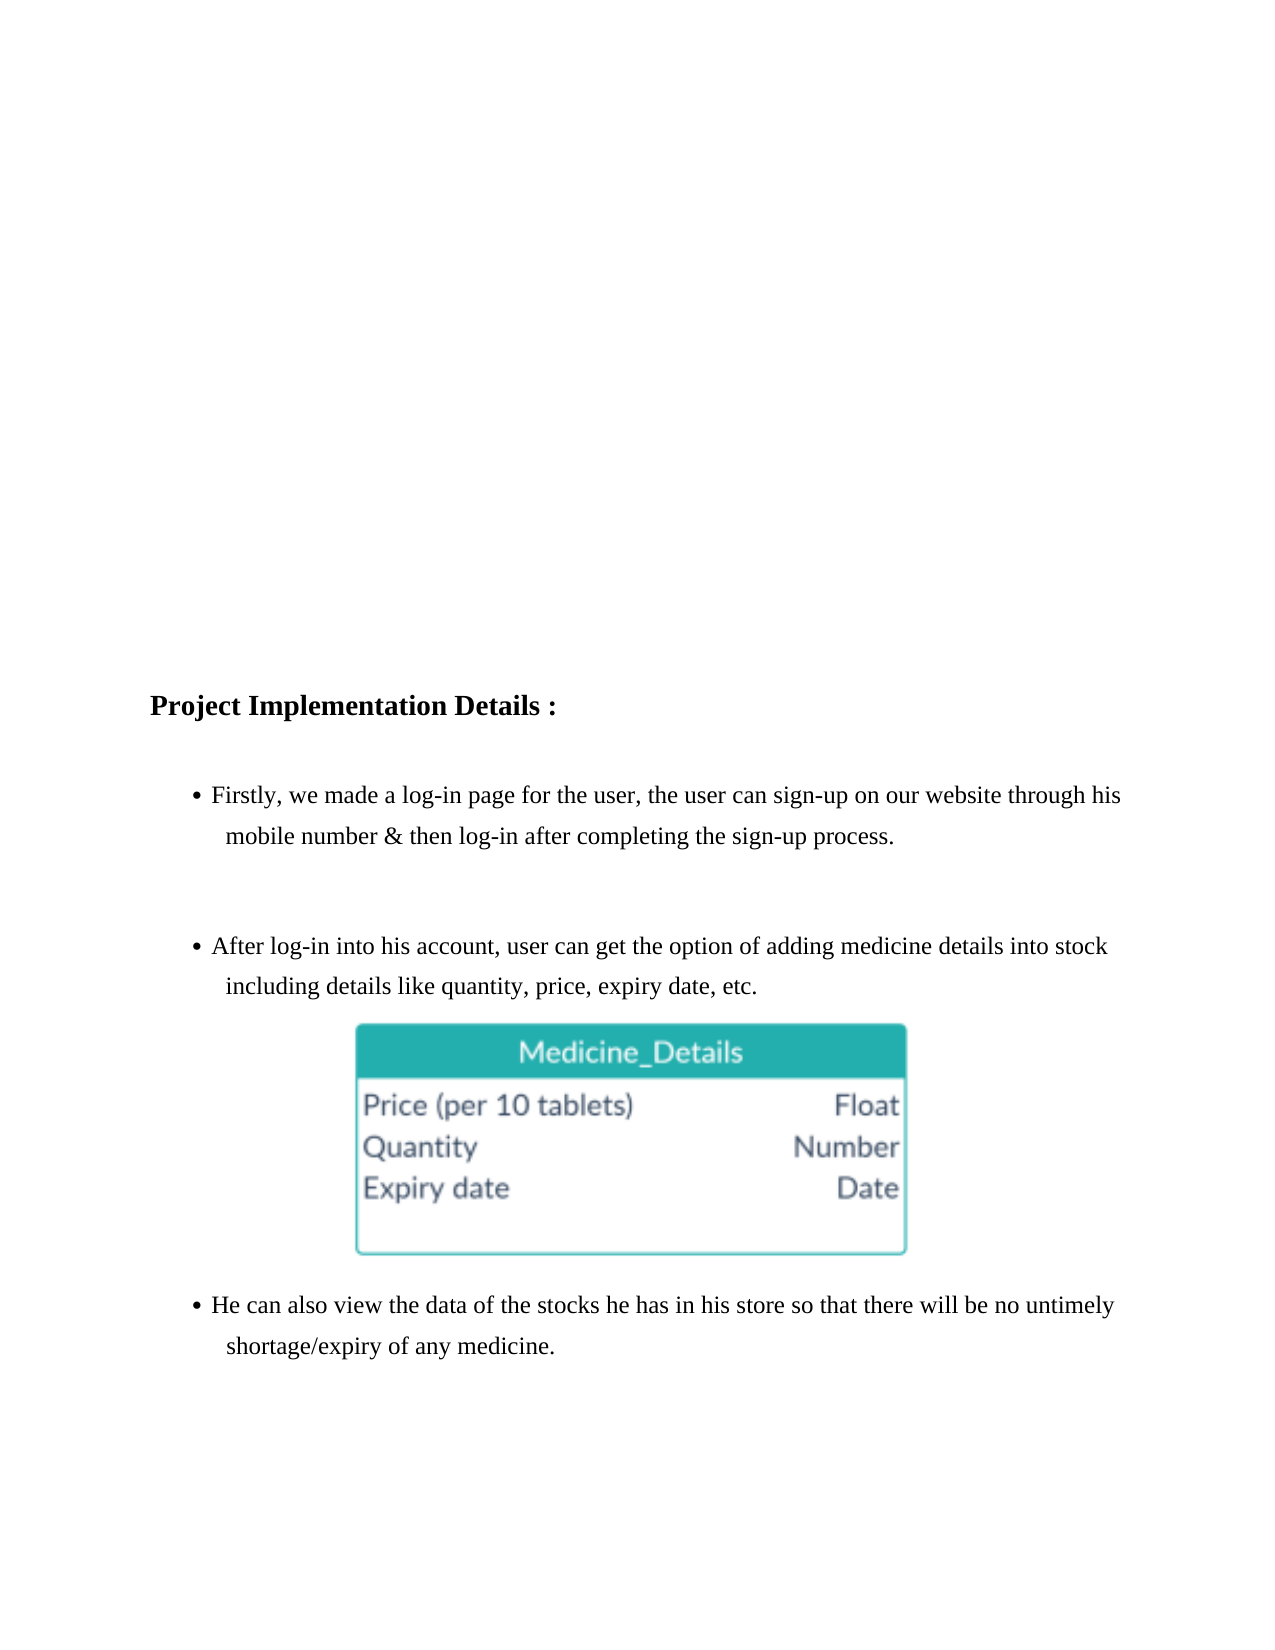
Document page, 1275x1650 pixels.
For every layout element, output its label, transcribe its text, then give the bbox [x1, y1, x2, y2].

text Project Implementation Details : [150, 688, 1125, 722]
text ∙ He can also view the data of the stocks he has in his store so that there will be no untimely shortage/expiry of any medicine. [189, 1277, 1124, 1360]
text ∙ After log-in into his account, user can get the option of adding medicine details into stock including details like quantity, price, expiry date, etc. [189, 918, 1125, 1000]
text ∙ Firstly, we made a log-in page for the user, the user can sign-up on our website through his mobile number & then log-in after completing the sign-up process. [189, 767, 1125, 850]
picture [336, 1005, 927, 1277]
